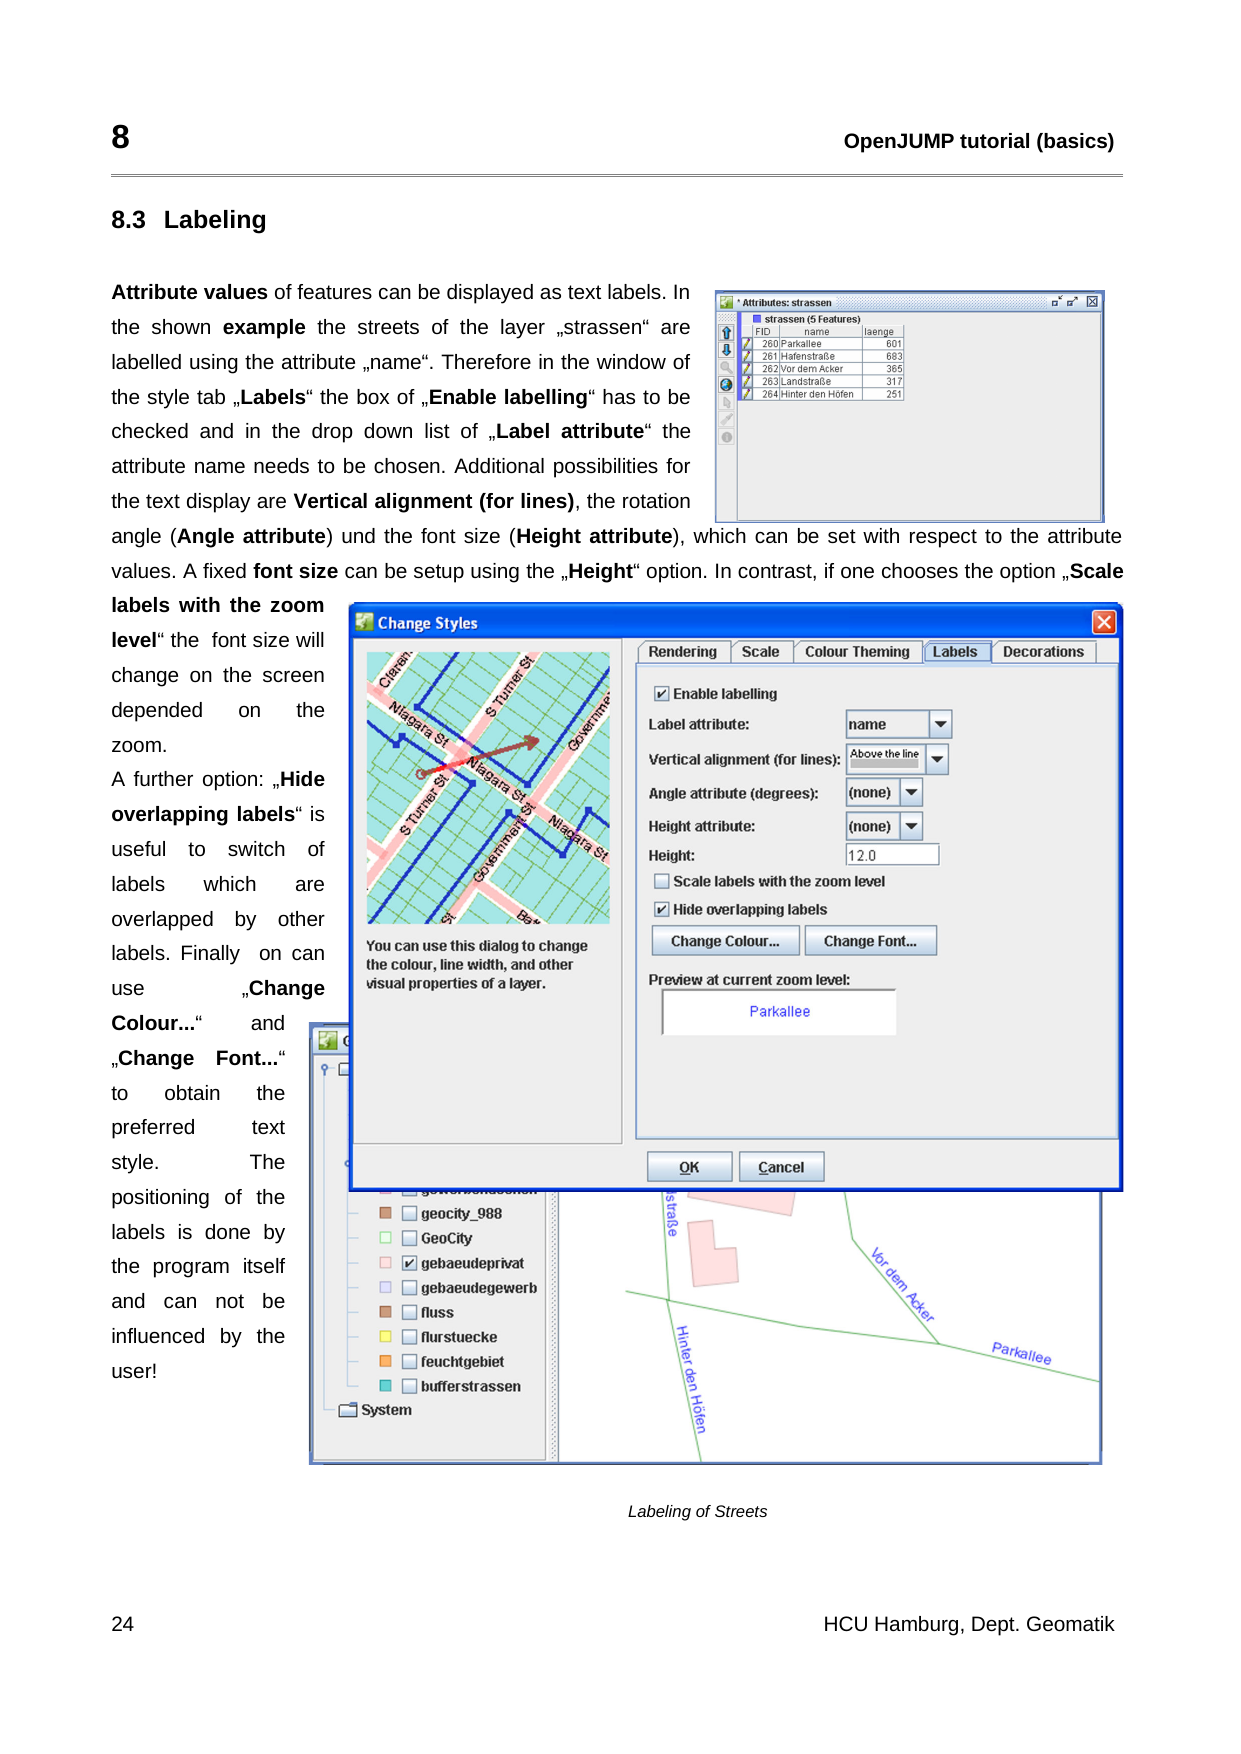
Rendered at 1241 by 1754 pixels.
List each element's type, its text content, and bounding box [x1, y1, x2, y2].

text A further option: „Hide overlapping labels“ is useful to switch of labels which are overlapped by other labels. Finally on can use „Change Colour...“ and „Change Font...“ to obtain the preferred text style. The positioning of the labels is done by the program itself and can not be influenced by the user! [111, 768, 348, 1383]
picture [308, 602, 1124, 1465]
text Labeling of Streets [111, 1499, 1123, 1522]
text Attribute values of features can be displayed as text labels. In the shown example the streets of the layer „strassen“ are labelled using the attribute „name“. Therefore in the window of the style tab „Labels“ the box of „Enable labelling“ has to be checked and in the drop down list of „Label attribute“ the attribute name needs to be chosen. Additional possibilities for the text display are Vertical alignment (for lines), the rotation angle (Angle attribute) und the font size (Height attribute), which can be set with respect to the attribute values. A fixed font size can be setup using the „Height“ option. In contrast, if one chooses the option „Scale labels with the zoom level“ the font size will change on the screen depended on the zoom. [111, 281, 1123, 756]
picture [714, 290, 1105, 523]
subtitle Labeling [111, 206, 1123, 234]
